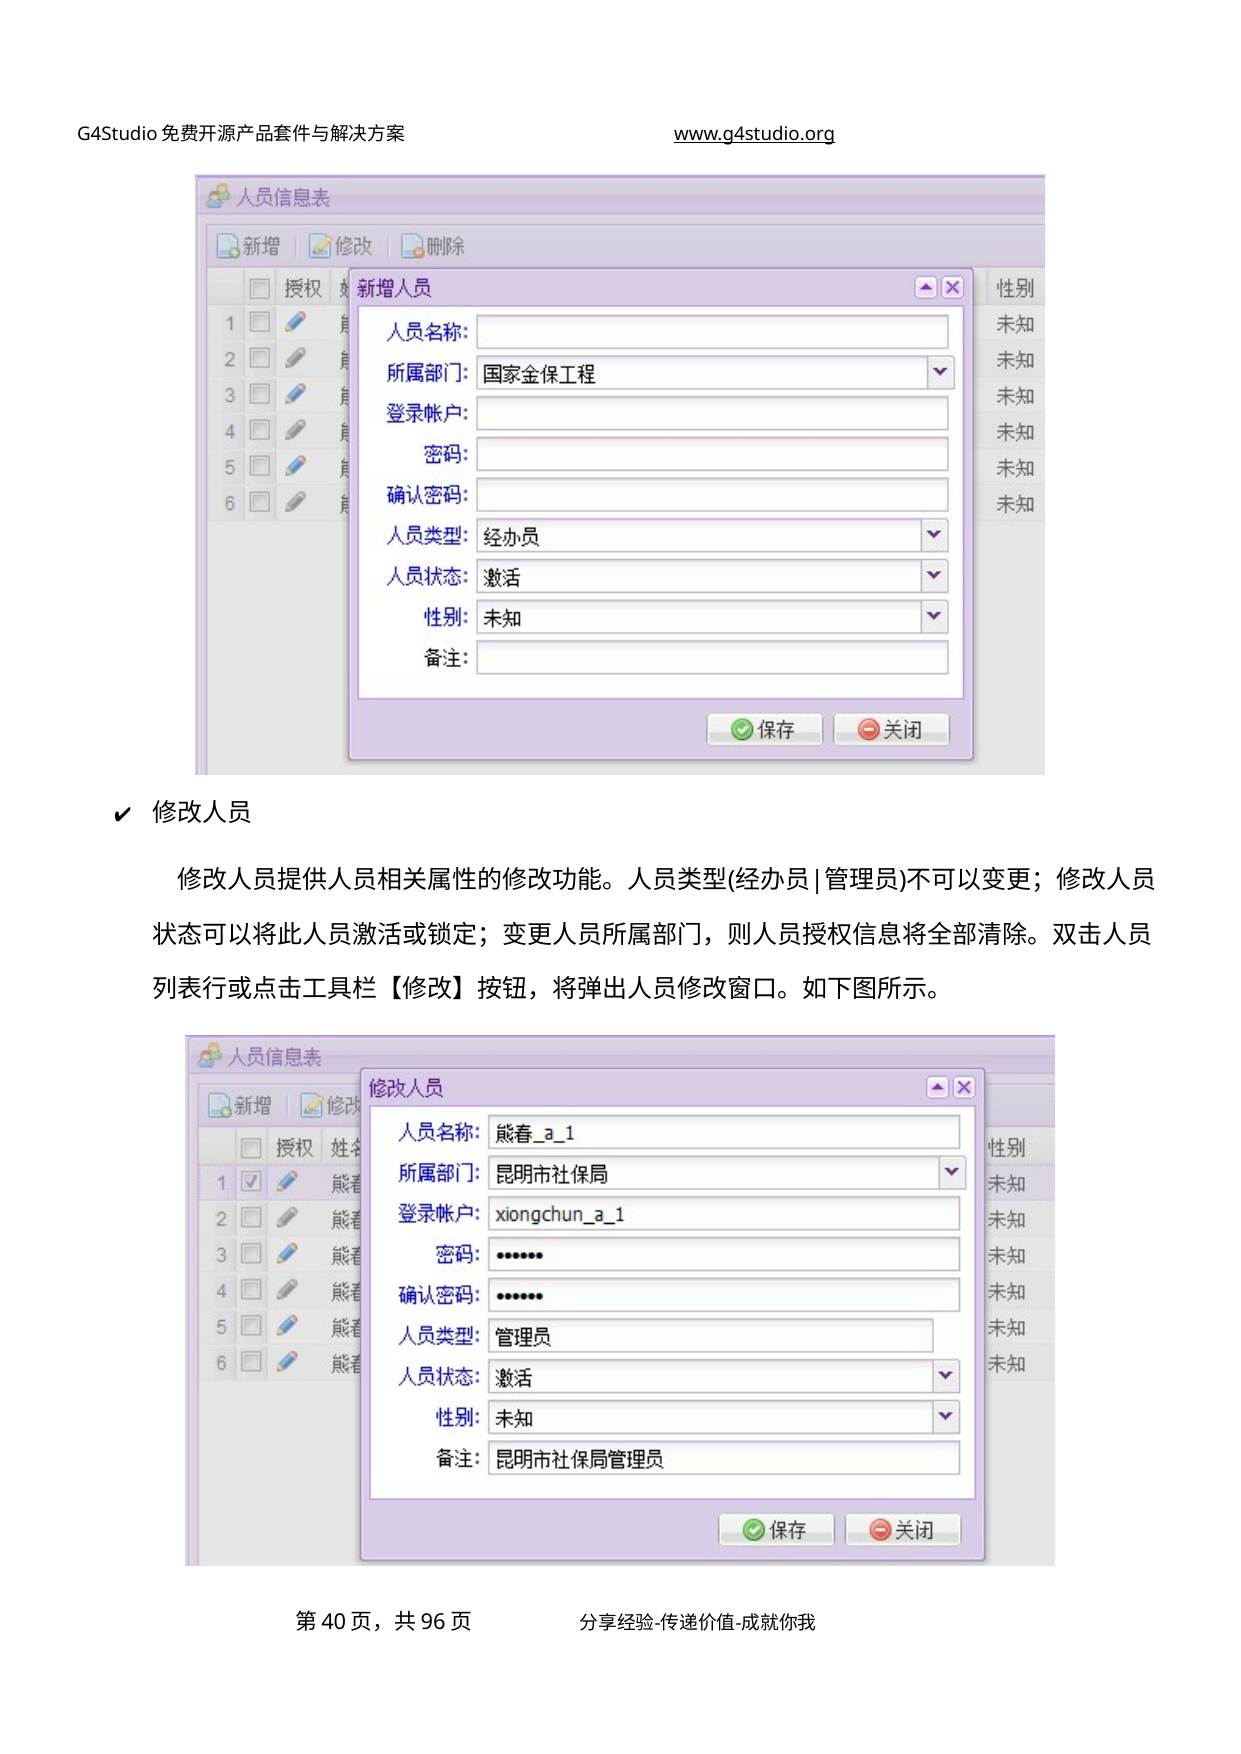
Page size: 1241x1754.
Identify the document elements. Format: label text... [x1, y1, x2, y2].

picture [185, 1035, 1056, 1566]
list 修改人员提供人员相关属性的修改功能。人员类型(经办员|管理员)不可以变更；修改人员状态可以将此人员激活或锁定；变更人员所属部门，则人员授权信息将全部清除。双击人员列表行或点击工具栏【修改】按钮，将弹出人员修改窗口。如下图所示。 [114, 860, 1163, 1005]
picture [195, 174, 1045, 775]
list 修改人员 [114, 175, 1163, 829]
